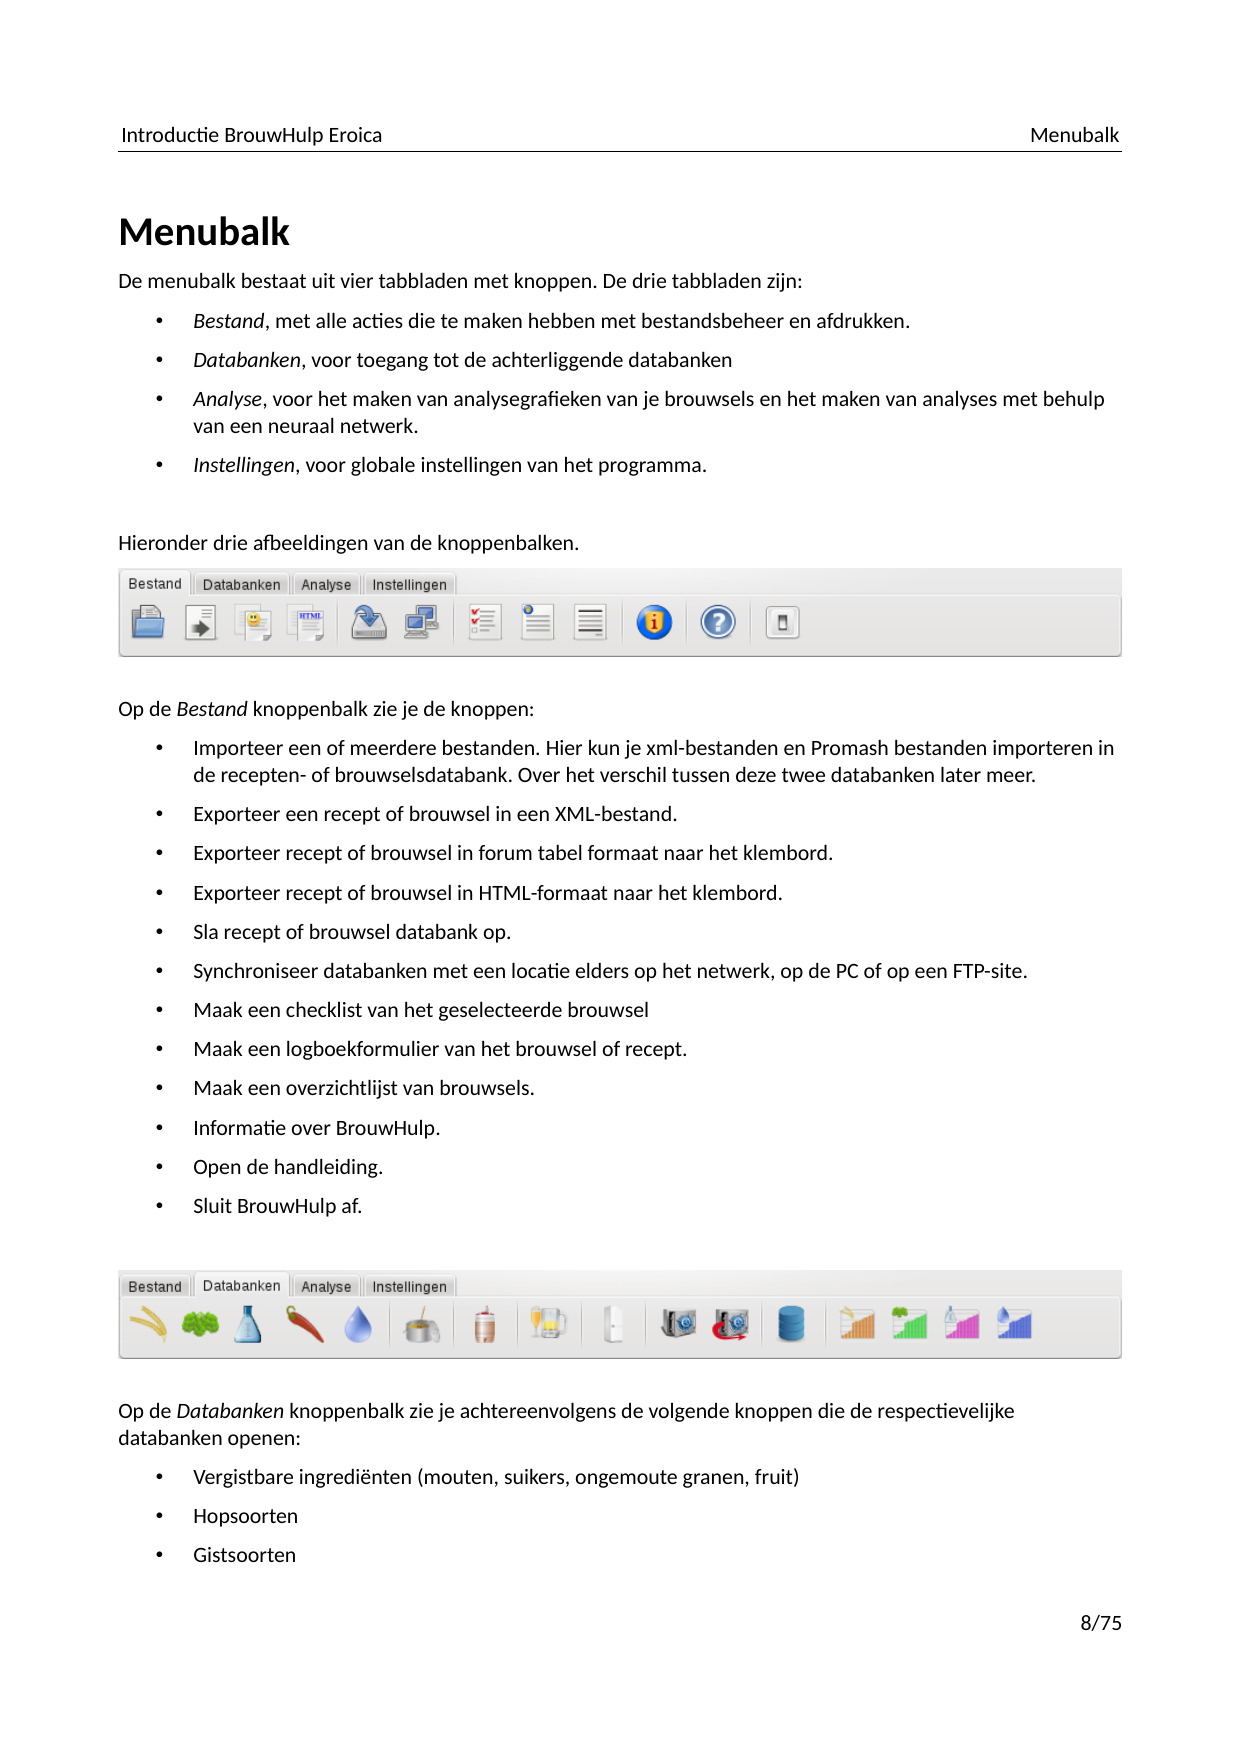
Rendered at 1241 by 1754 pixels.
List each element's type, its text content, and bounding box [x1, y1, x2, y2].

text Op de Databanken knoppenbalk zie je achtereenvolgens de volgende knoppen die de respectievelijke databanken openen: [118, 1397, 1122, 1451]
list Importeer een of meerdere bestanden. Hier kun je xml-bestanden en Promash bestanden importeren in de recepten- of brouwselsdatabank. Over het verschil tussen deze twee databanken later meer. [156, 734, 1122, 788]
list Maak een overzichtlijst van brouwsels. [156, 1074, 1122, 1101]
subtitle Menubalk [118, 205, 1122, 255]
picture [118, 1270, 1123, 1359]
list Sluit BrouwHulp af. [156, 1192, 1122, 1219]
list Maak een logboekformulier van het brouwsel of recept. [156, 1035, 1122, 1062]
text Hieronder drie afbeeldingen van de knoppenbalken. [118, 529, 1122, 556]
list Vergistbare ingrediënten (mouten, suikers, ongemoute granen, fruit) [156, 1463, 1122, 1490]
text De menubalk bestaat uit vier tabbladen met knoppen. De drie tabbladen zijn: [118, 268, 1122, 294]
list Analyse, voor het maken van analysegrafieken van je brouwsels en het maken van analyses met behulp van een neuraal netwerk. [156, 385, 1122, 438]
list Synchroniseer databanken met een locatie elders op het netwerk, op de PC of op een FTP-site. [156, 957, 1122, 984]
list Exporteer recept of brouwsel in forum tabel formaat naar het klembord. [156, 839, 1122, 866]
list Exporteer een recept of brouwsel in een XML-bestand. [156, 800, 1122, 827]
picture [118, 568, 1123, 657]
list Bestand, met alle acties die te maken hebben met bestandsbeheer en afdrukken. [156, 307, 1122, 333]
list Informatie over BrouwHulp. [156, 1114, 1122, 1140]
list Databanken, voor toegang tot de achterliggende databanken [156, 346, 1122, 373]
list Maak een checklist van het geselecteerde brouwsel [156, 996, 1122, 1023]
list Open de handleiding. [156, 1153, 1122, 1179]
list Sla recept of brouwsel databank op. [156, 918, 1122, 944]
list Instellingen, voor globale instellingen van het programma. [156, 451, 1122, 478]
list Gistsoorten [156, 1542, 1122, 1568]
list Hopsoorten [156, 1502, 1122, 1529]
text Op de Bestand knoppenbalk zie je de knoppen: [118, 695, 1122, 722]
list Exporteer recept of brouwsel in HTML-formaat naar het klembord. [156, 879, 1122, 905]
